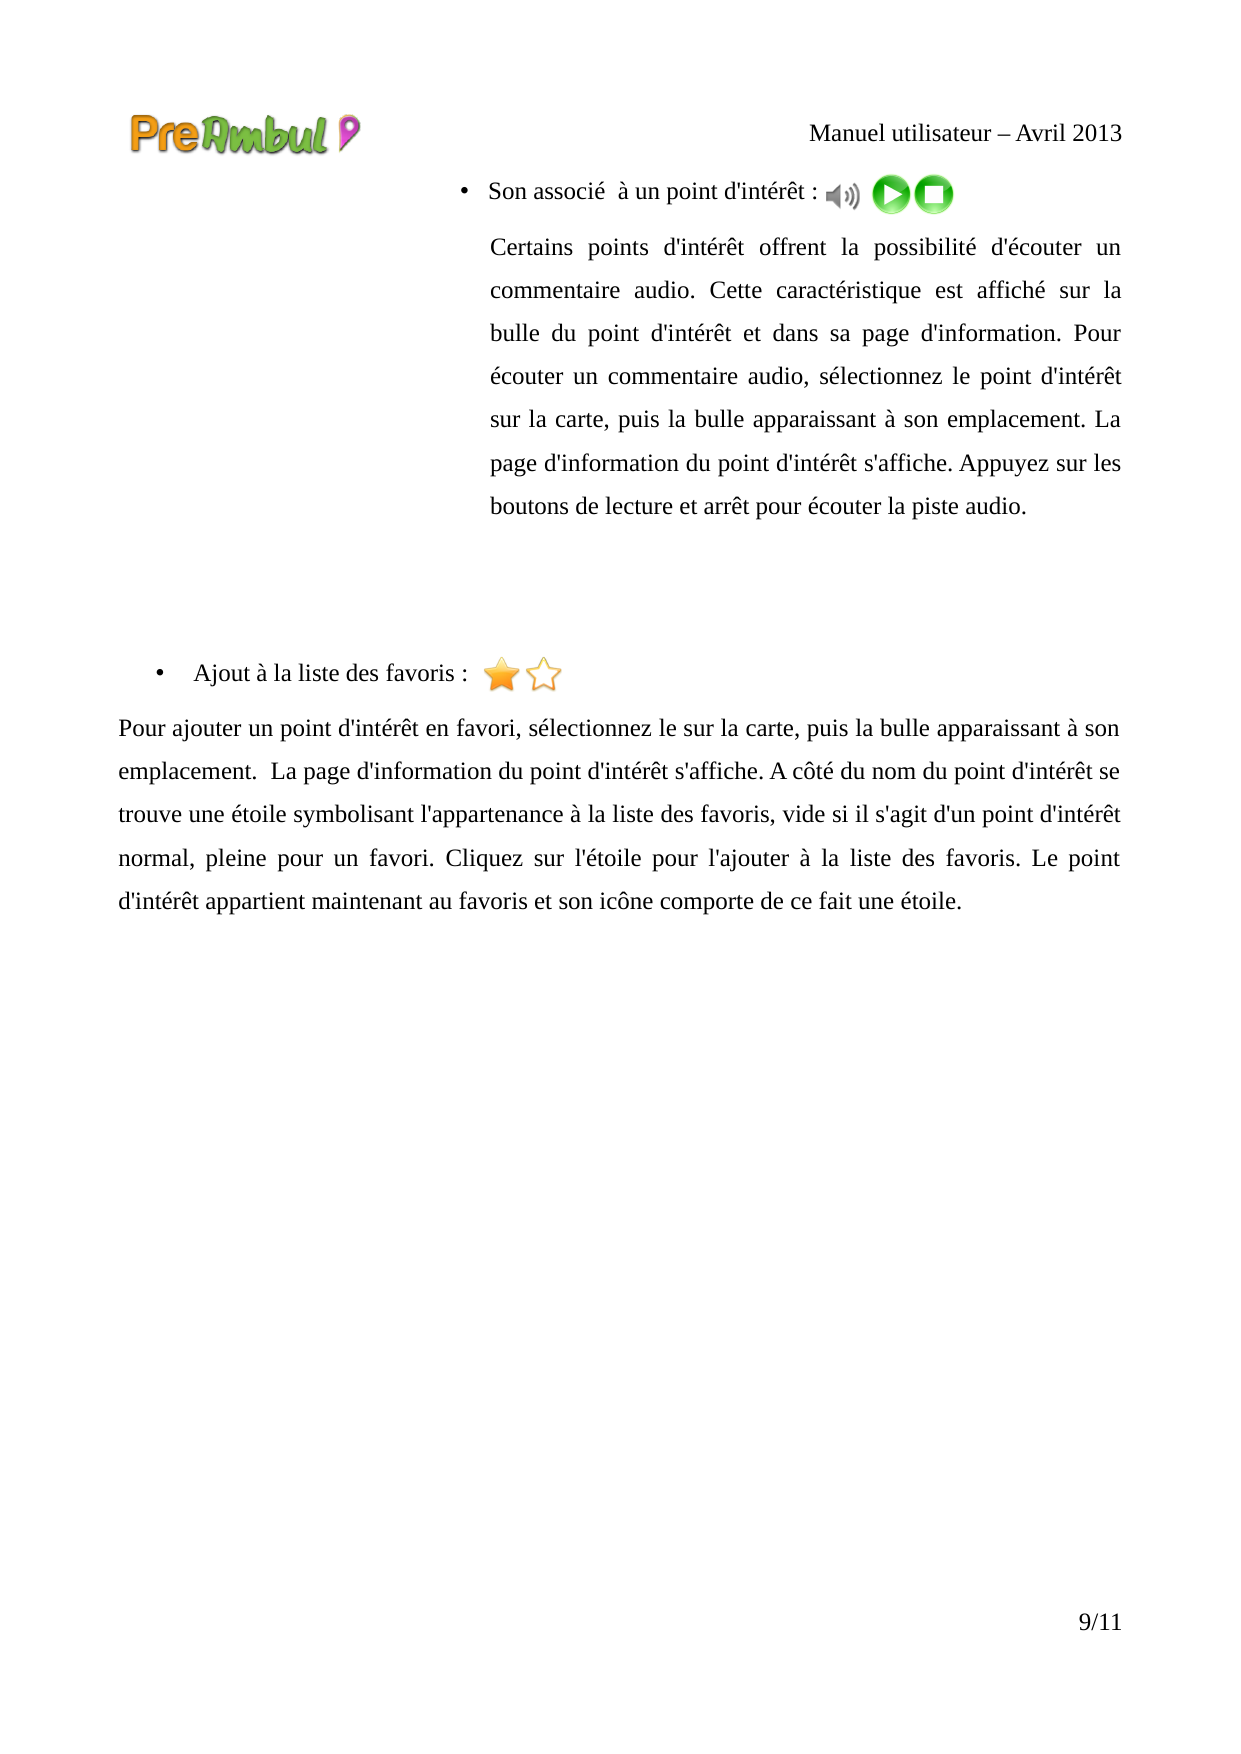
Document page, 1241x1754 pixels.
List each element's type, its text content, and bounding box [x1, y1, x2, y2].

text Pour ajouter un point d'intérêt en favori, sélectionnez le sur la carte, puis la bulle apparaissant à son emplacement. La page d'information du point d'intérêt s'affiche. A côté du nom du point d'intérêt se trouve une étoile symbolisant l'appartenance à la liste des favoris, vide si il s'agit d'un point d'intérêt normal, pleine pour un favori. Cliquez sur l'étoile pour l'ajouter à la liste des favoris. Le point d'intérêt appartient maintenant au favoris et son icône comporte de ce fait une étoile. [118, 713, 1122, 914]
list Son associé à un point d'intérêt : [460, 176, 870, 205]
picture [480, 652, 565, 695]
picture [825, 178, 861, 214]
list [565, 658, 1122, 686]
picture [870, 173, 956, 216]
list Certains points d'intérêt offrent la possibilité d'écouter un commentaire audio. Cette caractéristique est affiché sur la bulle du point d'intérêt et dans sa page d'information. Pour écouter un commentaire audio, sélectionnez le point d'intérêt sur la carte, puis la bulle apparaissant à son emplacement. La page d'information du point d'intérêt s'affiche. Appuyez sur les boutons de lecture et arrêt pour écouter la piste audio. [490, 232, 1122, 519]
list [956, 176, 1122, 205]
list Ajout à la liste des favoris : [156, 658, 480, 686]
picture [118, 103, 371, 162]
